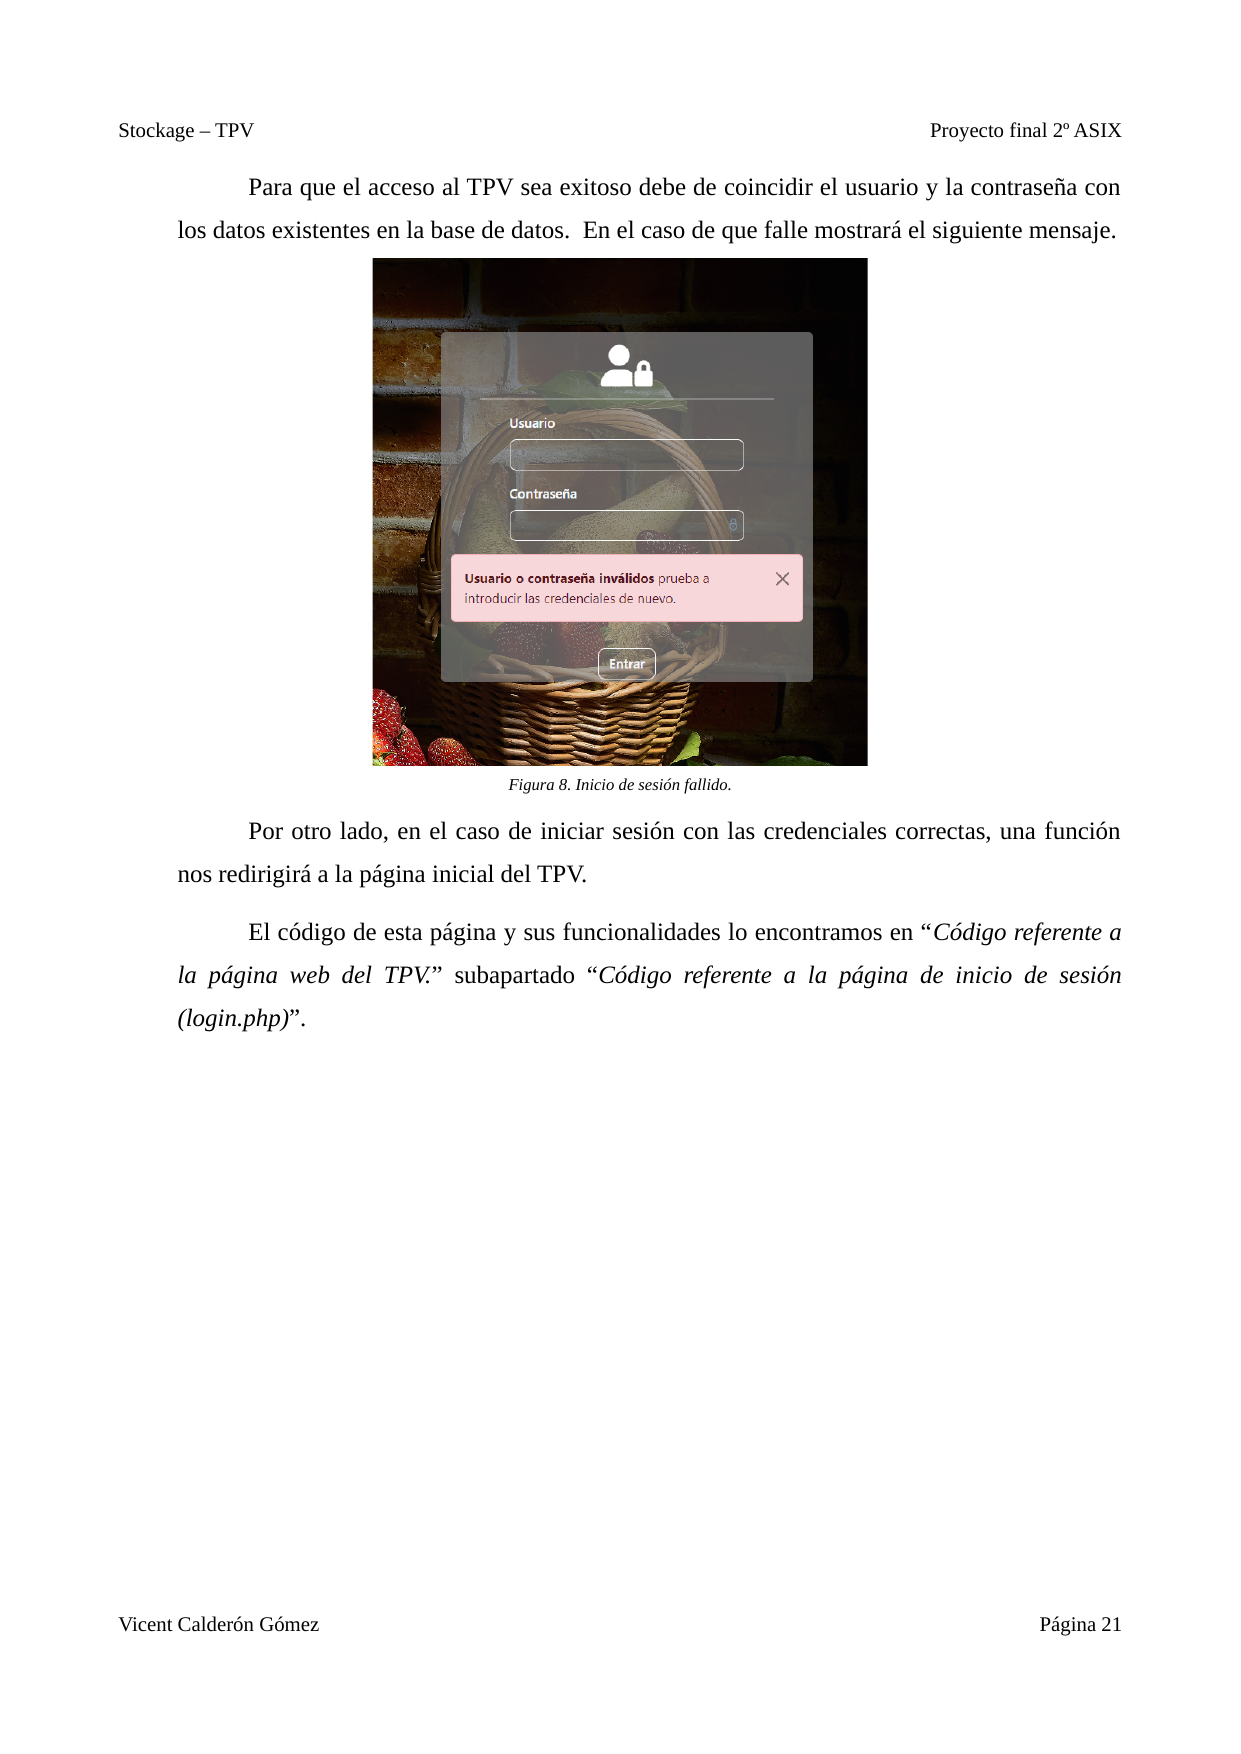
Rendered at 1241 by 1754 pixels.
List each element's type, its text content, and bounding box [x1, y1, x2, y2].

text Por otro lado, en el caso de iniciar sesión con las credenciales correctas, una función nos redirigirá a la página inicial del TPV. [177, 816, 1122, 888]
picture [372, 258, 868, 766]
text Para que el acceso al TPV sea exitoso debe de coincidir el usuario y la contraseña con los datos existentes en la base de datos. En el caso de que falle mostrará el siguiente mensaje. [177, 172, 1122, 243]
text El código de esta página y sus funcionalidades lo encontramos en “Código referente a la página web del TPV.” subapartado “Código referente a la página de inicio de sesión (login.php)”. [177, 917, 1122, 1032]
text Figura 8. Inicio de sesión fallido. [118, 285, 1122, 794]
